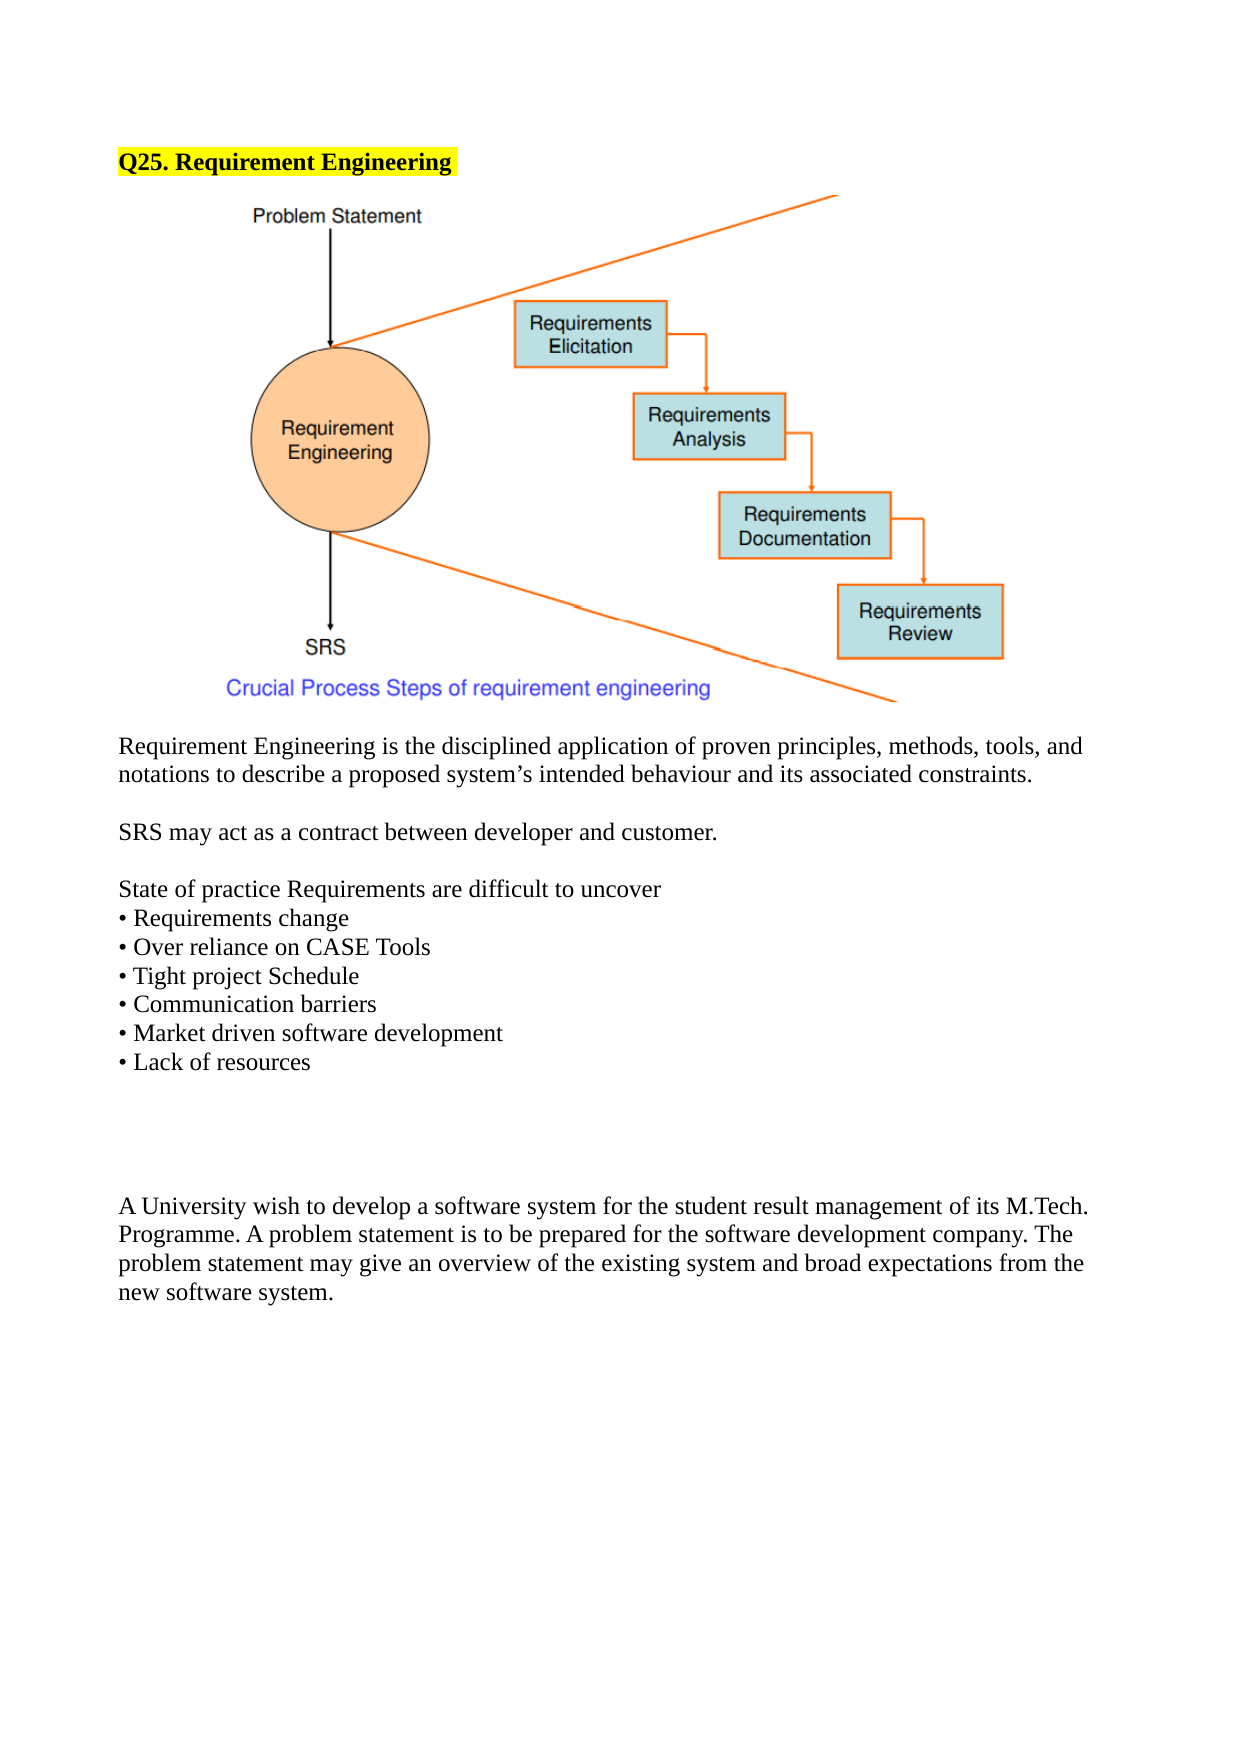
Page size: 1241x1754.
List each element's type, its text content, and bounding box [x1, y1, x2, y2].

text Requirement Engineering is the disciplined application of proven principles, methods, tools, and notations to describe a proposed system’s intended behaviour and its associated constraints. [118, 731, 1122, 788]
text • Lack of resources [118, 1047, 1122, 1076]
text Q25. Requirement Engineering [118, 147, 1122, 176]
text • Tight project Schedule [118, 961, 1122, 989]
text SRS may act as a contract between developer and customer. [118, 817, 1122, 846]
text • Over reliance on CASE Tools [118, 932, 1122, 961]
text • Requirements change [118, 903, 1122, 932]
text State of practice Requirements are difficult to uncover [118, 874, 1122, 903]
picture [223, 195, 1017, 702]
text A University wish to develop a software system for the student result management of its M.Tech. Programme. A problem statement is to be prepared for the software development company. The problem statement may give an overview of the existing system and broad expectations from the new software system. [118, 1191, 1122, 1306]
text • Communication barriers [118, 989, 1122, 1018]
text • Market driven software development [118, 1018, 1122, 1047]
